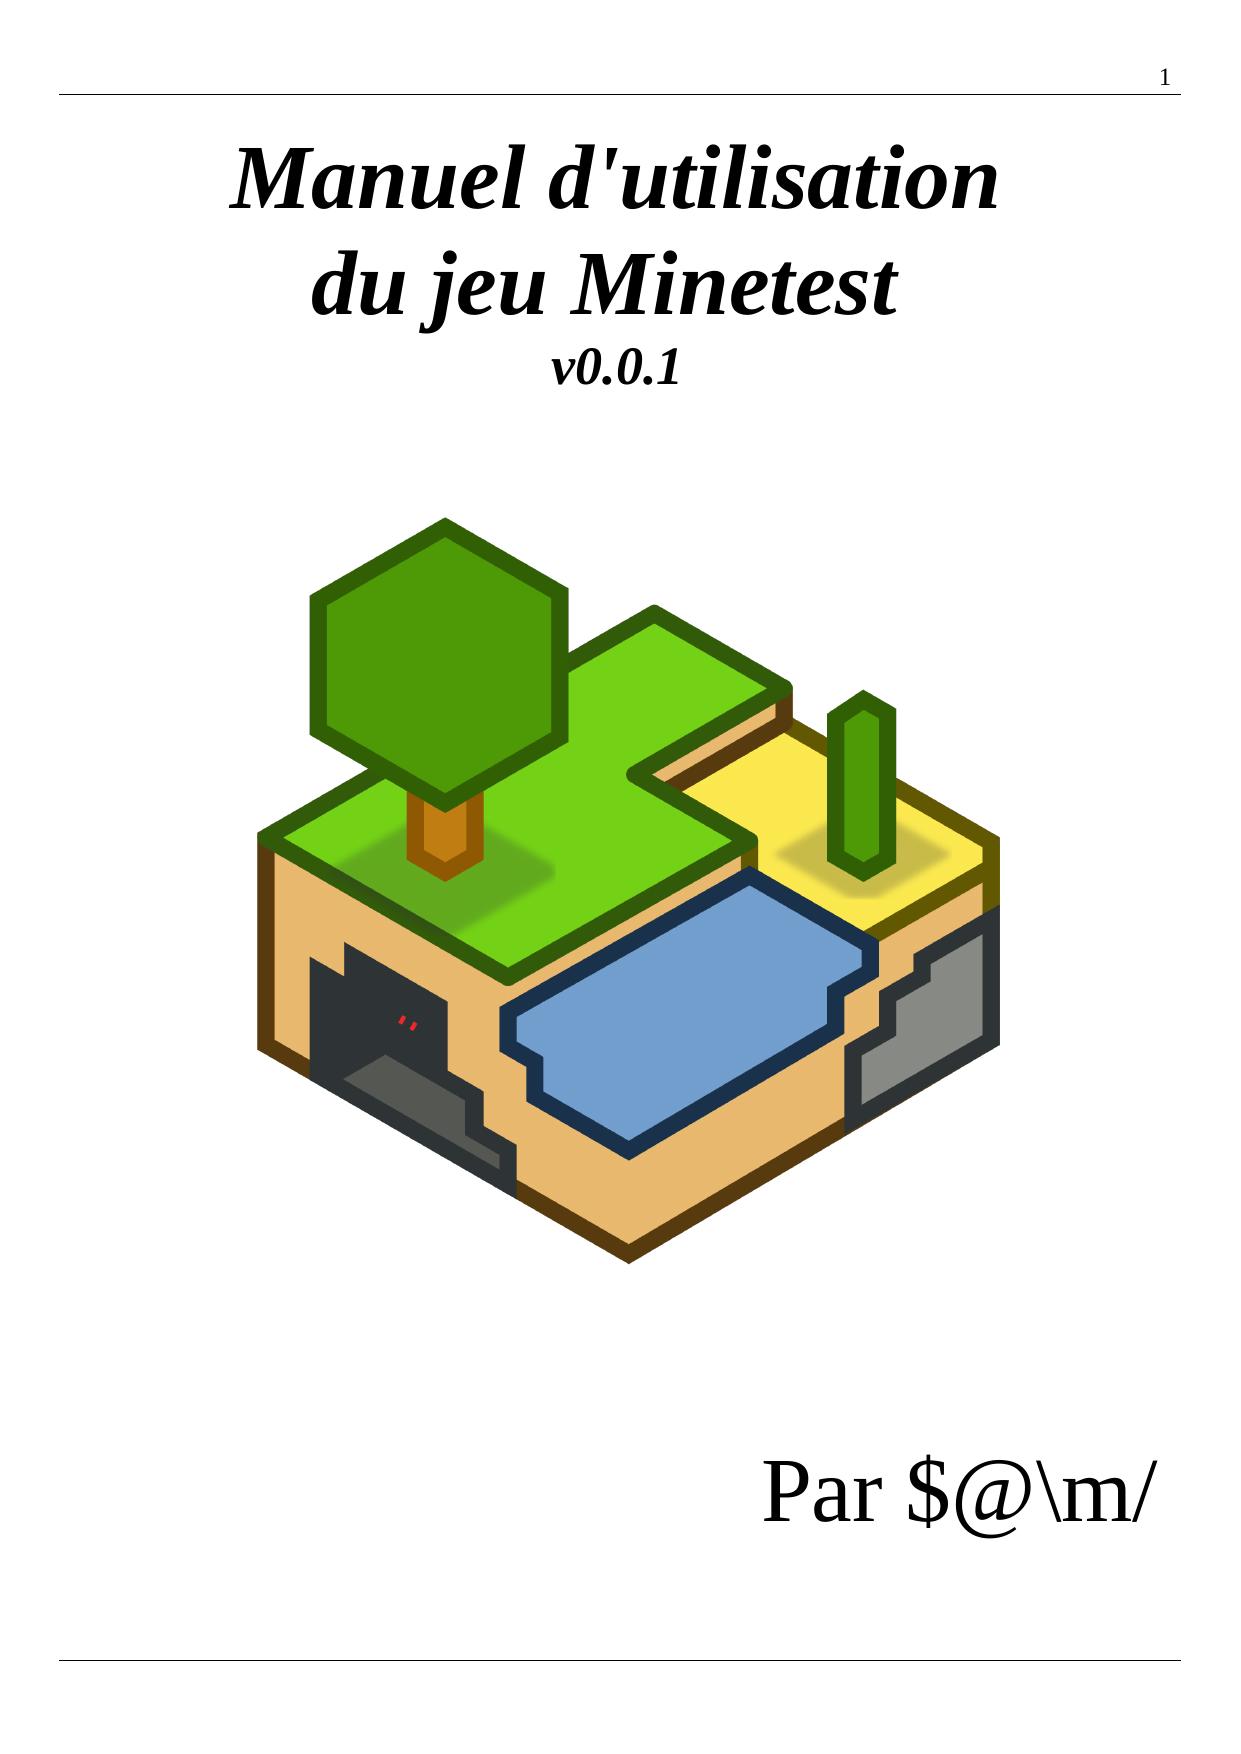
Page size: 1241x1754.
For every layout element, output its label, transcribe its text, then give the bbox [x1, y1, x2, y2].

text du jeu Minetest [59, 229, 1181, 334]
text Manuel d'utilisation [59, 123, 1181, 229]
text v0.0.1 [59, 334, 1181, 396]
picture [206, 458, 1034, 1286]
text Par $@\m/ [59, 1436, 1181, 1542]
